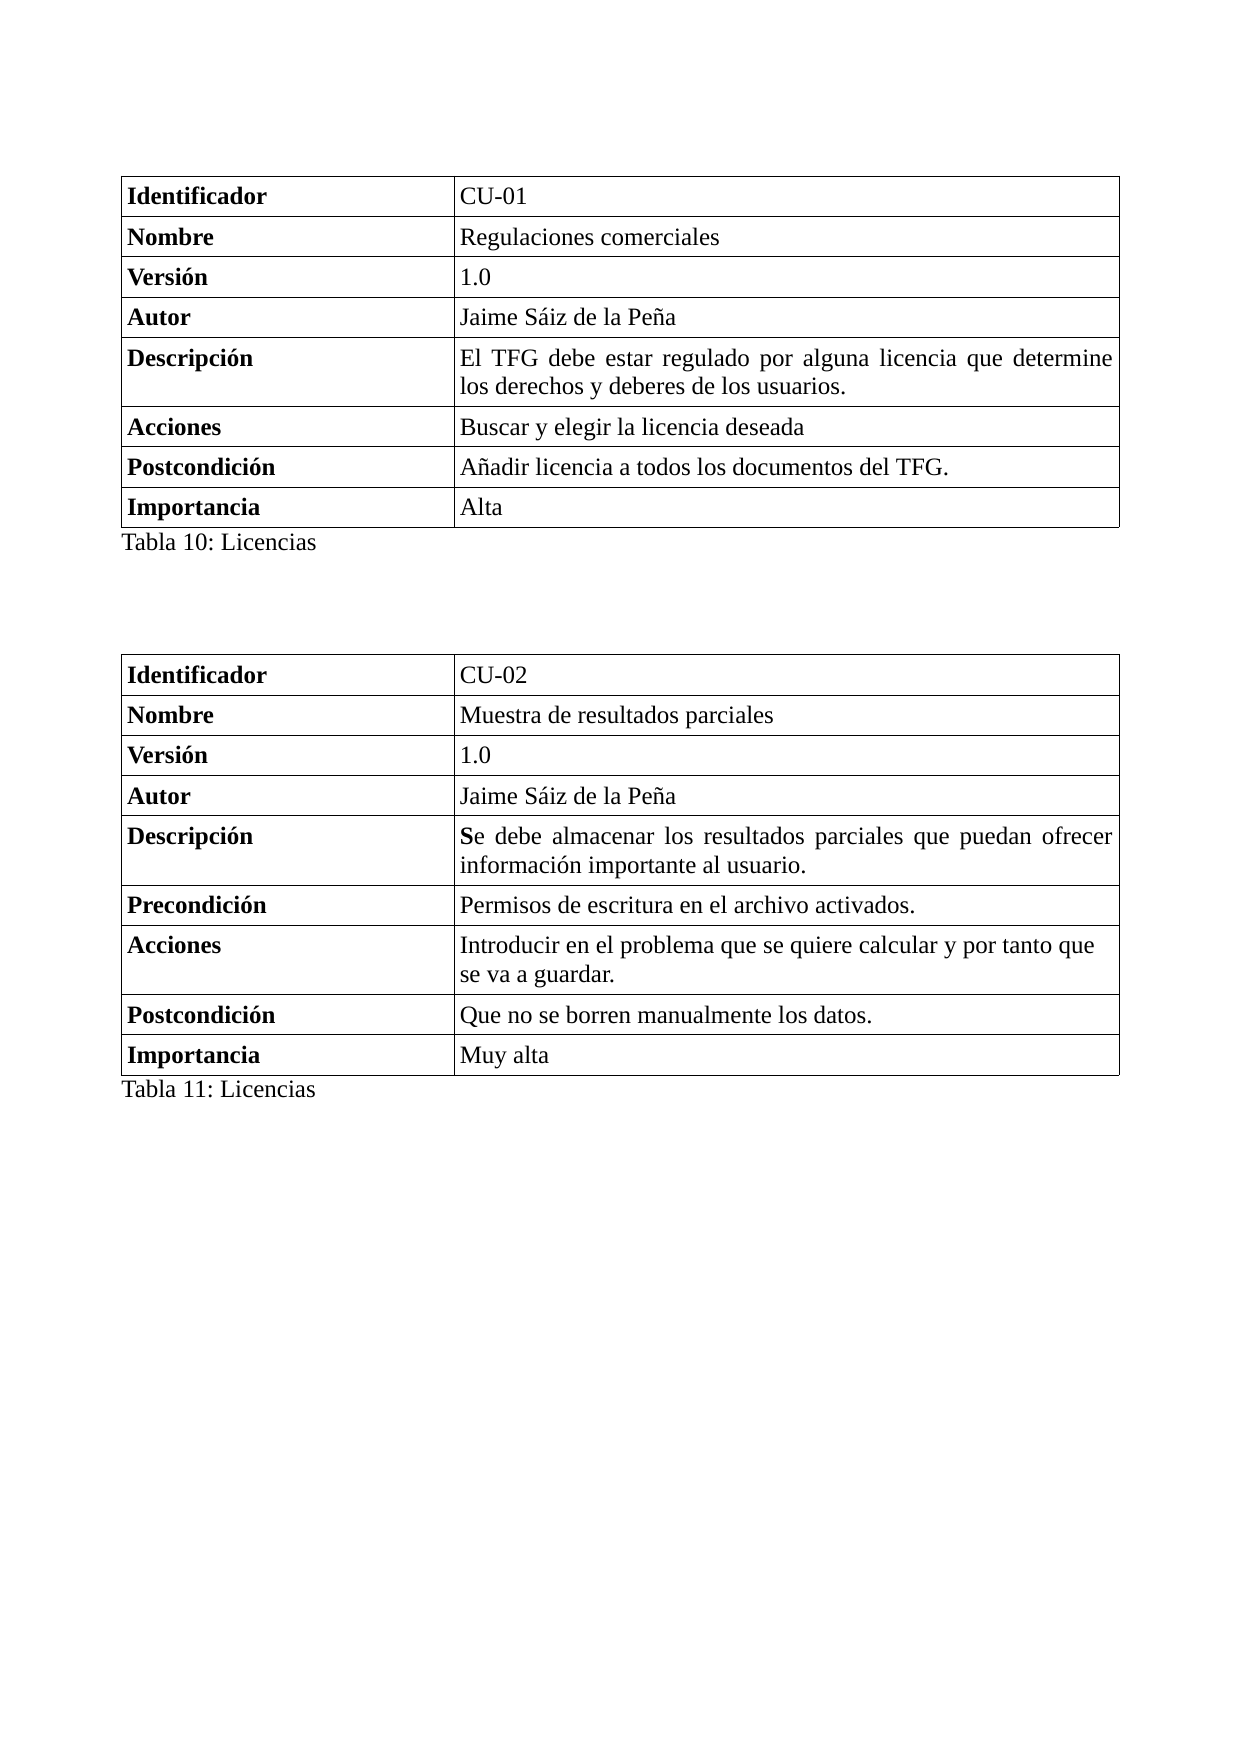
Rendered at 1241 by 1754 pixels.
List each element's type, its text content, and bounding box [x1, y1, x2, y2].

table_cell Permisos de escritura en el archivo activados. [455, 886, 1119, 925]
table_cell Regulaciones comerciales [455, 217, 1119, 256]
table_cell Descripción [122, 338, 454, 406]
table_cell Importancia [122, 488, 454, 527]
table_header CU-02 [455, 655, 1119, 694]
table_cell Importancia [122, 1035, 454, 1074]
table_cell Postcondición [122, 447, 454, 487]
table_cell 1.0 [455, 736, 1119, 775]
table_cell Se debe almacenar los resultados parciales que puedan ofrecer información importante al usuario. [455, 816, 1119, 884]
table_cell Alta [455, 488, 1119, 527]
table_cell Buscar y elegir la licencia deseada [455, 407, 1119, 446]
table_cell Postcondición [122, 995, 454, 1034]
table_cell Precondición [122, 886, 454, 925]
table_cell Introducir en el problema que se quiere calcular y por tanto que se va a guardar. [455, 926, 1119, 994]
table_header Identificador [122, 177, 454, 216]
table_header CU-01 [455, 177, 1119, 216]
table_cell Autor [122, 298, 454, 337]
table_cell Jaime Sáiz de la Peña [455, 776, 1119, 815]
table_cell Descripción [122, 816, 454, 884]
table_cell Acciones [122, 407, 454, 446]
table_cell Muy alta [455, 1035, 1119, 1074]
table_cell Que no se borren manualmente los datos. [455, 995, 1119, 1034]
table_cell Acciones [122, 926, 454, 994]
table_cell El TFG debe estar regulado por alguna licencia que determine los derechos y deberes de los usuarios. [455, 338, 1119, 406]
table_cell Jaime Sáiz de la Peña [455, 298, 1119, 337]
table_cell 1.0 [455, 257, 1119, 297]
table_cell Autor [122, 776, 454, 815]
table_header Identificador [122, 655, 454, 694]
table_cell Muestra de resultados parciales [455, 696, 1119, 735]
table_cell Añadir licencia a todos los documentos del TFG. [455, 447, 1119, 487]
table_cell Nombre [122, 217, 454, 256]
text Tabla 11: Licencias [121, 1076, 1119, 1103]
table_cell Nombre [122, 696, 454, 735]
table_cell Versión [122, 736, 454, 775]
table_cell Versión [122, 257, 454, 297]
text Tabla 10: Licencias [121, 528, 1119, 556]
